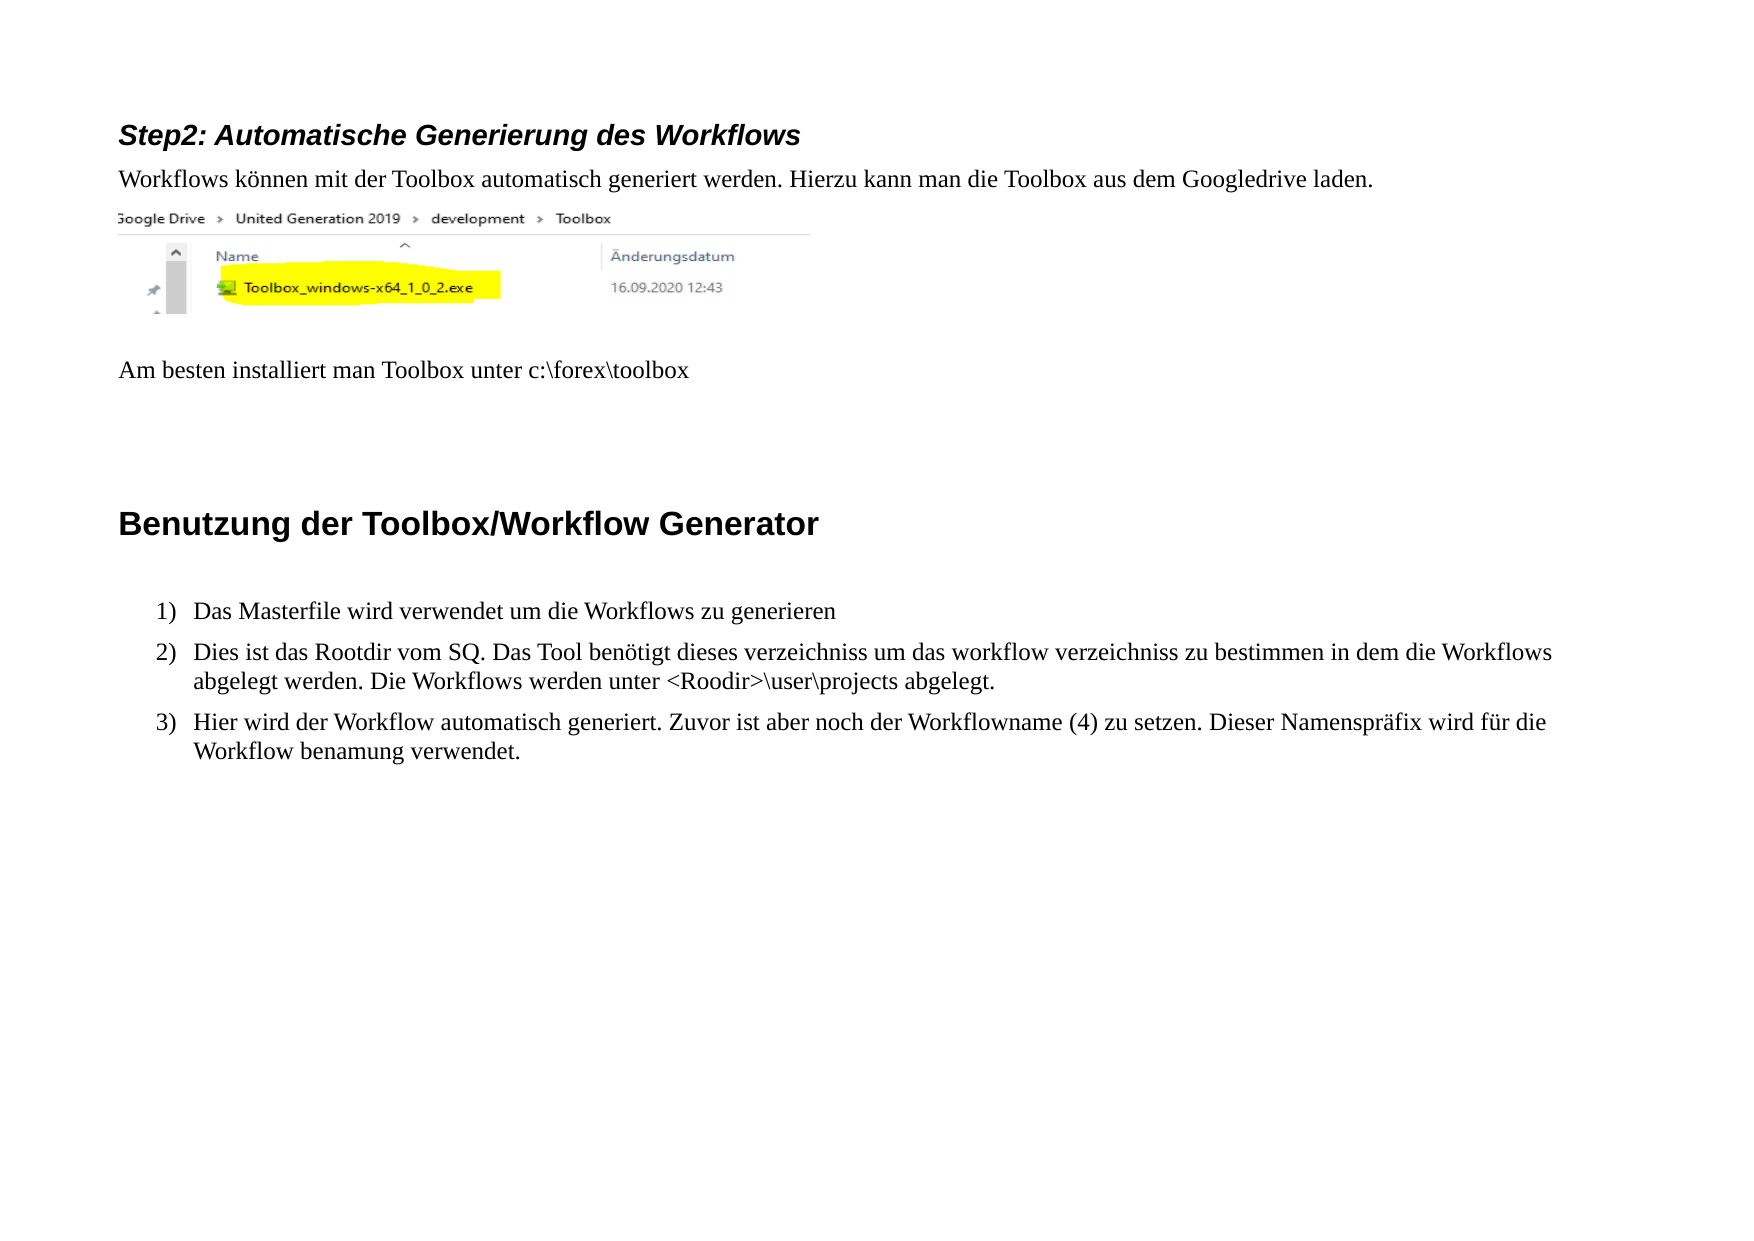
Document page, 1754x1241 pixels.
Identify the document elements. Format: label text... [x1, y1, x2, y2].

list Das Masterfile wird verwendet um die Workflows zu generieren [156, 596, 1636, 625]
text Workflows können mit der Toolbox automatisch generiert werden. Hierzu kann man die Toolbox aus dem Googledrive laden. [118, 164, 1636, 193]
list Hier wird der Workflow automatisch generiert. Zuvor ist aber noch der Workflowname (4) zu setzen. Dieser Namenspräfix wird für die Workflow benamung verwendet. [156, 707, 1636, 765]
picture [118, 205, 810, 314]
subtitle Step2: Automatische Generierung des Workflows [118, 118, 1636, 152]
list Dies ist das Rootdir vom SQ. Das Tool benötigt dieses verzeichniss um das workflow verzeichniss zu bestimmen in dem die Workflows abgelegt werden. Die Workflows werden unter <Roodir>\user\projects abgelegt. [156, 637, 1636, 695]
text Am besten installiert man Toolbox unter c:\forex\toolbox [118, 355, 1636, 383]
subtitle Benutzung der Toolbox/Workflow Generator [118, 503, 1636, 542]
